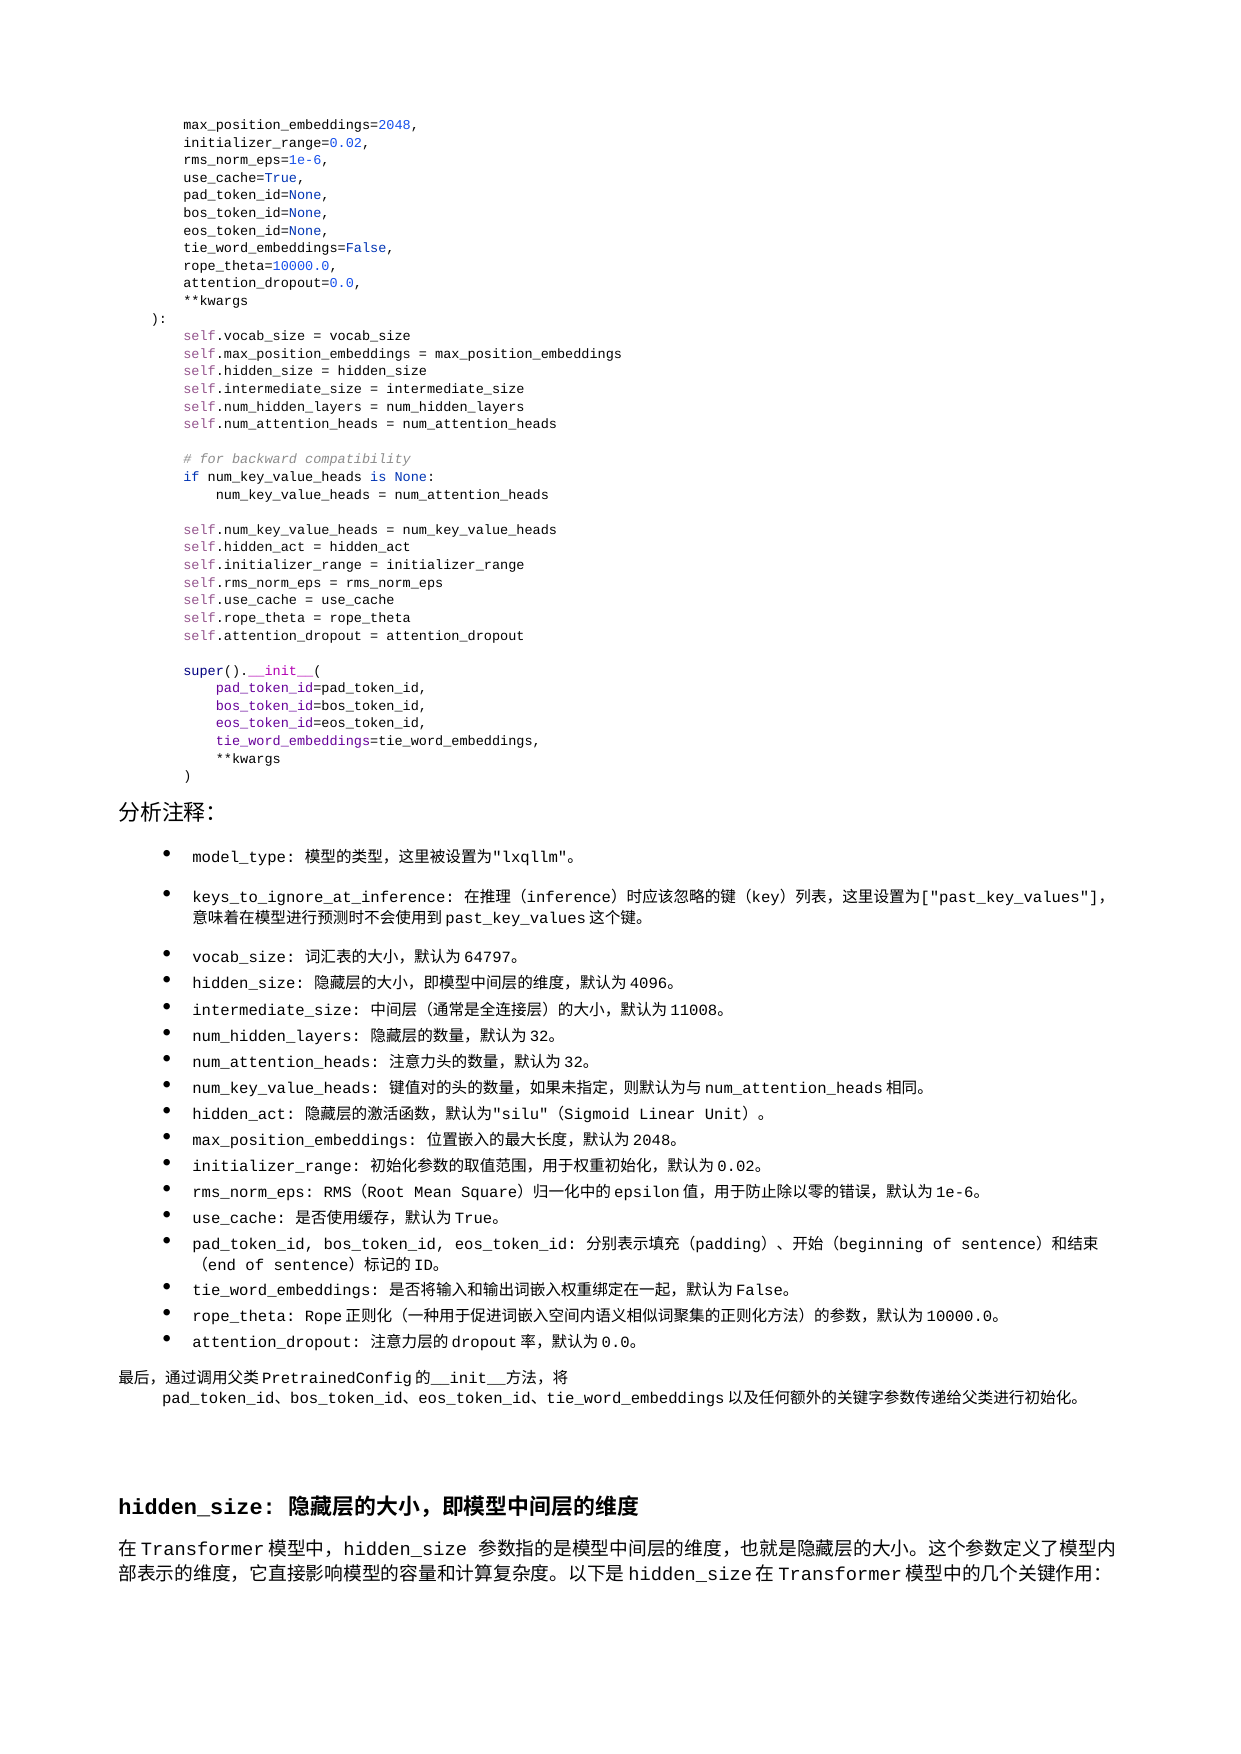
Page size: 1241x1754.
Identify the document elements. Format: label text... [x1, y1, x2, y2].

list use_cache: 是否使用缓存，默认为True。 [162, 1206, 1122, 1229]
text hidden_size: 隐藏层的大小，即模型中间层的维度 [118, 1496, 1122, 1521]
text 在Transformer模型中，hidden_size 参数指的是模型中间层的维度，也就是隐藏层的大小。这个参数定义了模型内部表示的维度，它直接影响模型的容量和计算复杂度。以下是hidden_size在Transformer模型中的几个关键作用： [118, 1540, 1122, 1586]
list tie_word_embeddings: 是否将输入和输出词嵌入权重绑定在一起，默认为False。 [162, 1278, 1122, 1300]
list num_key_value_heads: 键值对的头的数量，如果未指定，则默认为与num_attention_heads相同。 [162, 1076, 1122, 1098]
list vocab_size: 词汇表的大小，默认为64797。 [162, 946, 1122, 968]
list attention_dropout: 注意力层的dropout率，默认为0.0。 [162, 1330, 1122, 1352]
list model_type: 模型的类型，这里被设置为"lxqllm"。 [162, 845, 1122, 867]
list num_attention_heads: 注意力头的数量，默认为32。 [162, 1050, 1122, 1072]
text 分析注释： [118, 802, 1122, 826]
list hidden_act: 隐藏层的激活函数，默认为"silu"（Sigmoid Linear Unit）。 [162, 1102, 1122, 1124]
list max_position_embeddings: 位置嵌入的最大长度，默认为2048。 [162, 1128, 1122, 1151]
list hidden_size: 隐藏层的大小，即模型中间层的维度，默认为4096。 [162, 972, 1122, 994]
text 最后，通过调用父类PretrainedConfig的__init__方法，将 pad_token_id、bos_token_id、eos_token_id、tie_word_embeddings以及任何额外的关键字参数传递给父类进行初始化。 [118, 1370, 1122, 1408]
text max_position_embeddings=2048, initializer_range=0.02, rms_norm_eps=1e-6, use_cache=True, pad_token_id=None, bos_token_id=None, eos_token_id=None, tie_word_embeddings=False, rope_theta=10000.0, attention_dropout=0.0, **kwargs ): self.vocab_size = vocab_size self.max_position_embeddings = max_position_embeddings self.hidden_size = hidden_size self.intermediate_size = intermediate_size self.num_hidden_layers = num_hidden_layers self.num_attention_heads = num_attention_heads # for backward compatibility if num_key_value_heads is None: num_key_value_heads = num_attention_heads self.num_key_value_heads = num_key_value_heads self.hidden_act = hidden_act self.initializer_range = initializer_range self.rms_norm_eps = rms_norm_eps self.use_cache = use_cache self.rope_theta = rope_theta self.attention_dropout = attention_dropout super().__init__( pad_token_id=pad_token_id, bos_token_id=bos_token_id, eos_token_id=eos_token_id, tie_word_embeddings=tie_word_embeddings, **kwargs ) [118, 118, 1122, 785]
list rms_norm_eps: RMS（Root Mean Square）归一化中的epsilon值，用于防止除以零的错误，默认为1e-6。 [162, 1180, 1122, 1203]
list pad_token_id, bos_token_id, eos_token_id: 分别表示填充（padding）、开始（beginning of sentence）和结束（end of sentence）标记的ID。 [162, 1232, 1122, 1275]
list intermediate_size: 中间层（通常是全连接层）的大小，默认为11008。 [162, 998, 1122, 1020]
list initializer_range: 初始化参数的取值范围，用于权重初始化，默认为0.02。 [162, 1154, 1122, 1177]
list num_hidden_layers: 隐藏层的数量，默认为32。 [162, 1024, 1122, 1046]
list keys_to_ignore_at_inference: 在推理（inference）时应该忽略的键（key）列表，这里设置为["past_key_values"]，意味着在模型进行预测时不会使用到past_key_values这个键。 [162, 885, 1122, 928]
list rope_theta: Rope正则化（一种用于促进词嵌入空间内语义相似词聚集的正则化方法）的参数，默认为10000.0。 [162, 1304, 1122, 1326]
